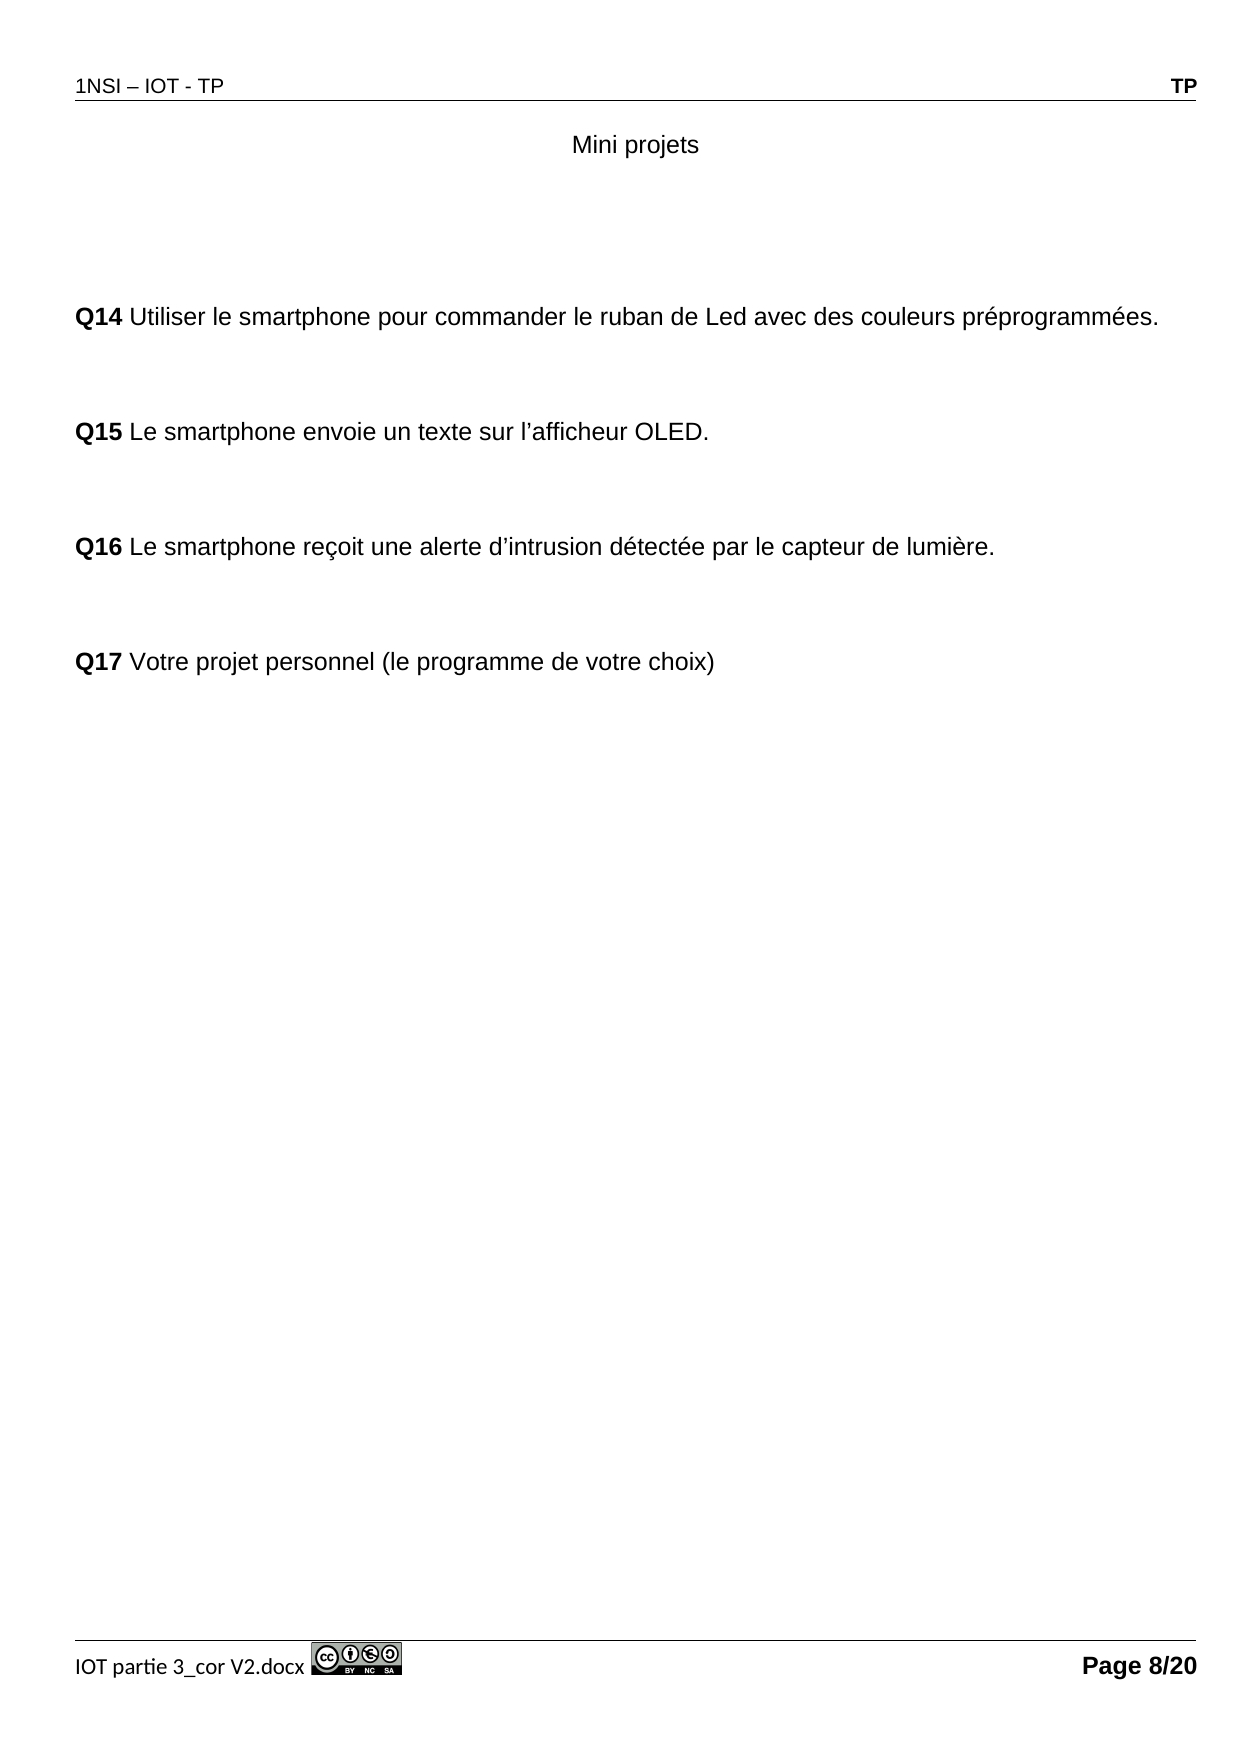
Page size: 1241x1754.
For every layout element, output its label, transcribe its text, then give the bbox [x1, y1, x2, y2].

picture [311, 1642, 402, 1675]
text Q15 Le smartphone envoie un texte sur l’afficheur OLED. [75, 417, 1196, 446]
text Q16 Le smartphone reçoit une alerte d’intrusion détectée par le capteur de lumière. [75, 532, 1196, 561]
text Mini projets [75, 129, 1196, 158]
text Q14 Utiliser le smartphone pour commander le ruban de Led avec des couleurs préprogrammées. [75, 302, 1196, 331]
text Q17 Votre projet personnel (le programme de votre choix) [75, 647, 1196, 676]
